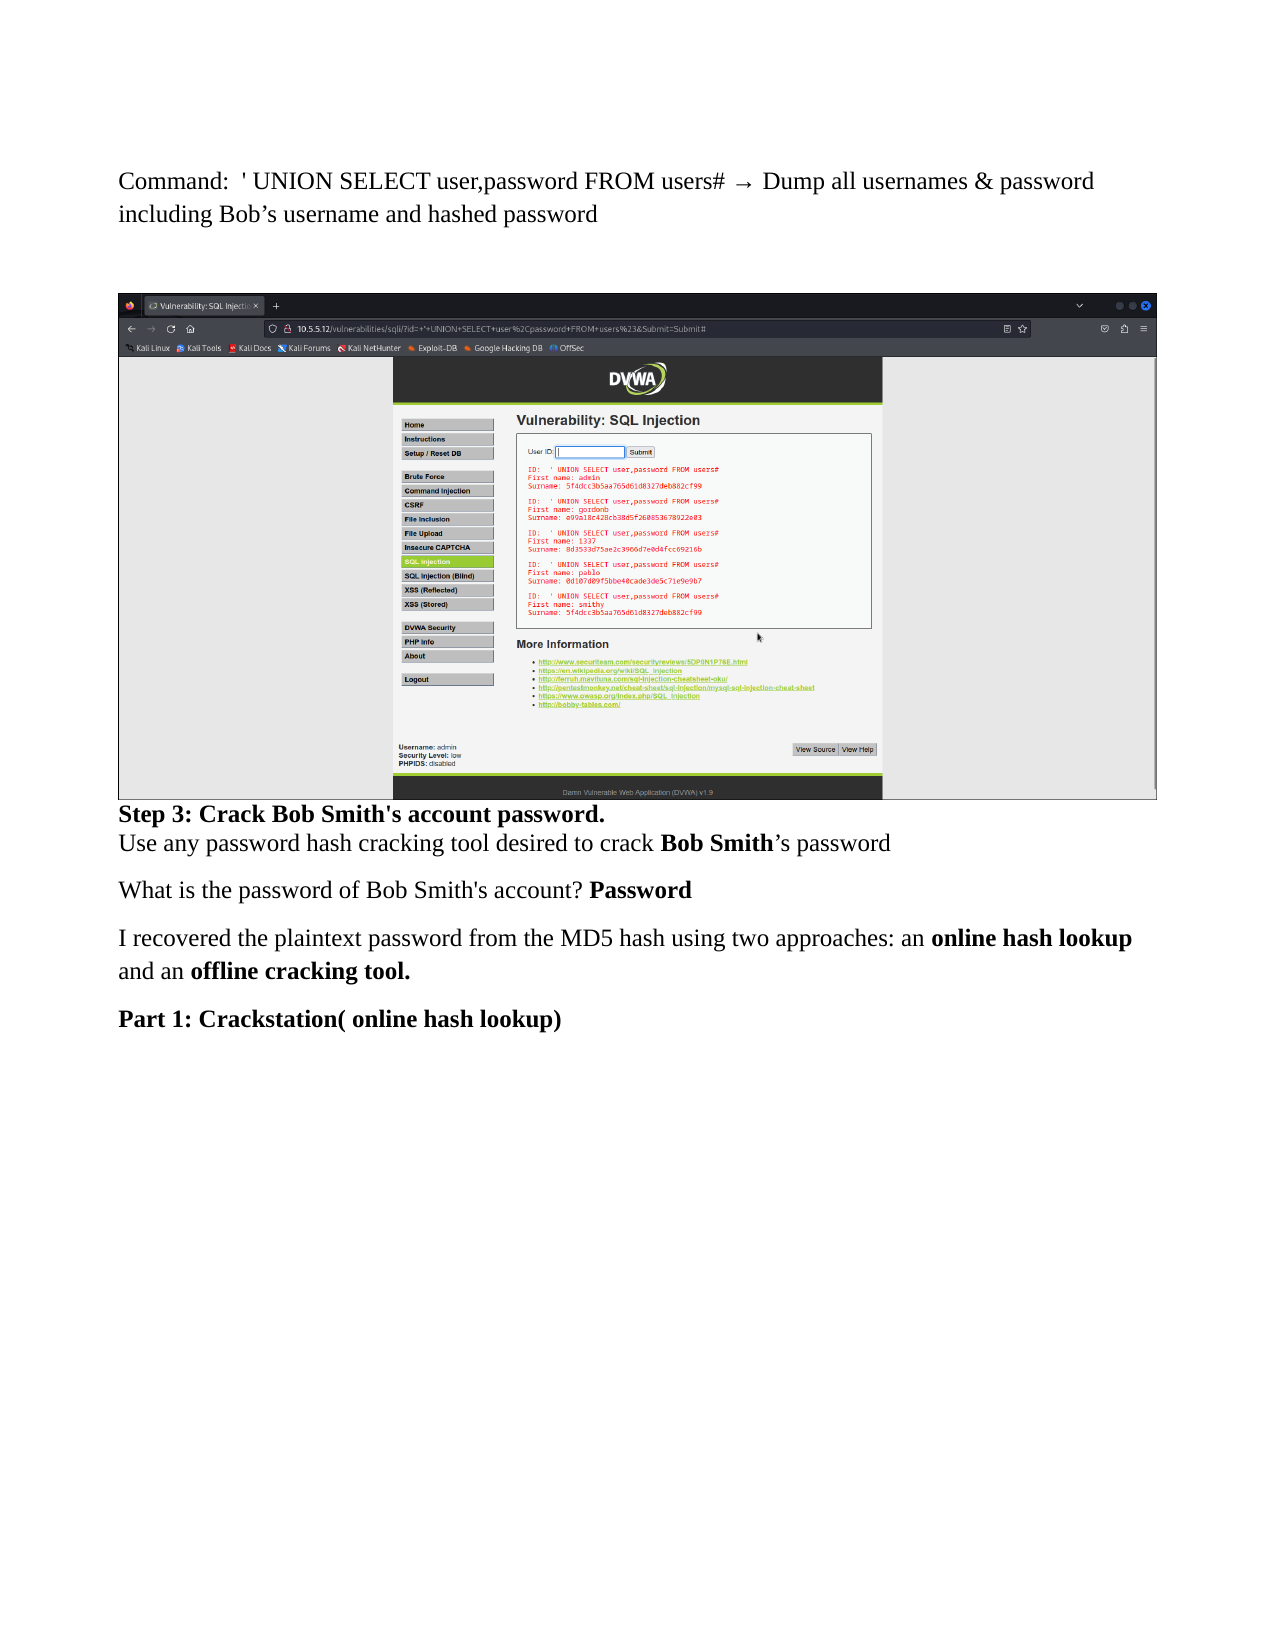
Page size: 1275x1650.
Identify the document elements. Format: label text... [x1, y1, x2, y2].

text Part 1: Crackstation( online hash lookup) [118, 1004, 1157, 1032]
text Step 3: Crack Bob Smith's account password. [118, 800, 1157, 828]
text I recovered the plaintext password from the MD5 hash using two approaches: an online hash lookup and an offline cracking tool. [118, 923, 1157, 985]
text What is the password of Bob Smith's account? Password [118, 876, 1157, 904]
text Command: ' UNION SELECT user,password FROM users# → Dump all usernames & password including Bob’s username and hashed password [118, 166, 1157, 227]
text Use any password hash cracking tool desired to crack Bob Smith’s password [118, 828, 1157, 857]
picture [118, 293, 1157, 800]
